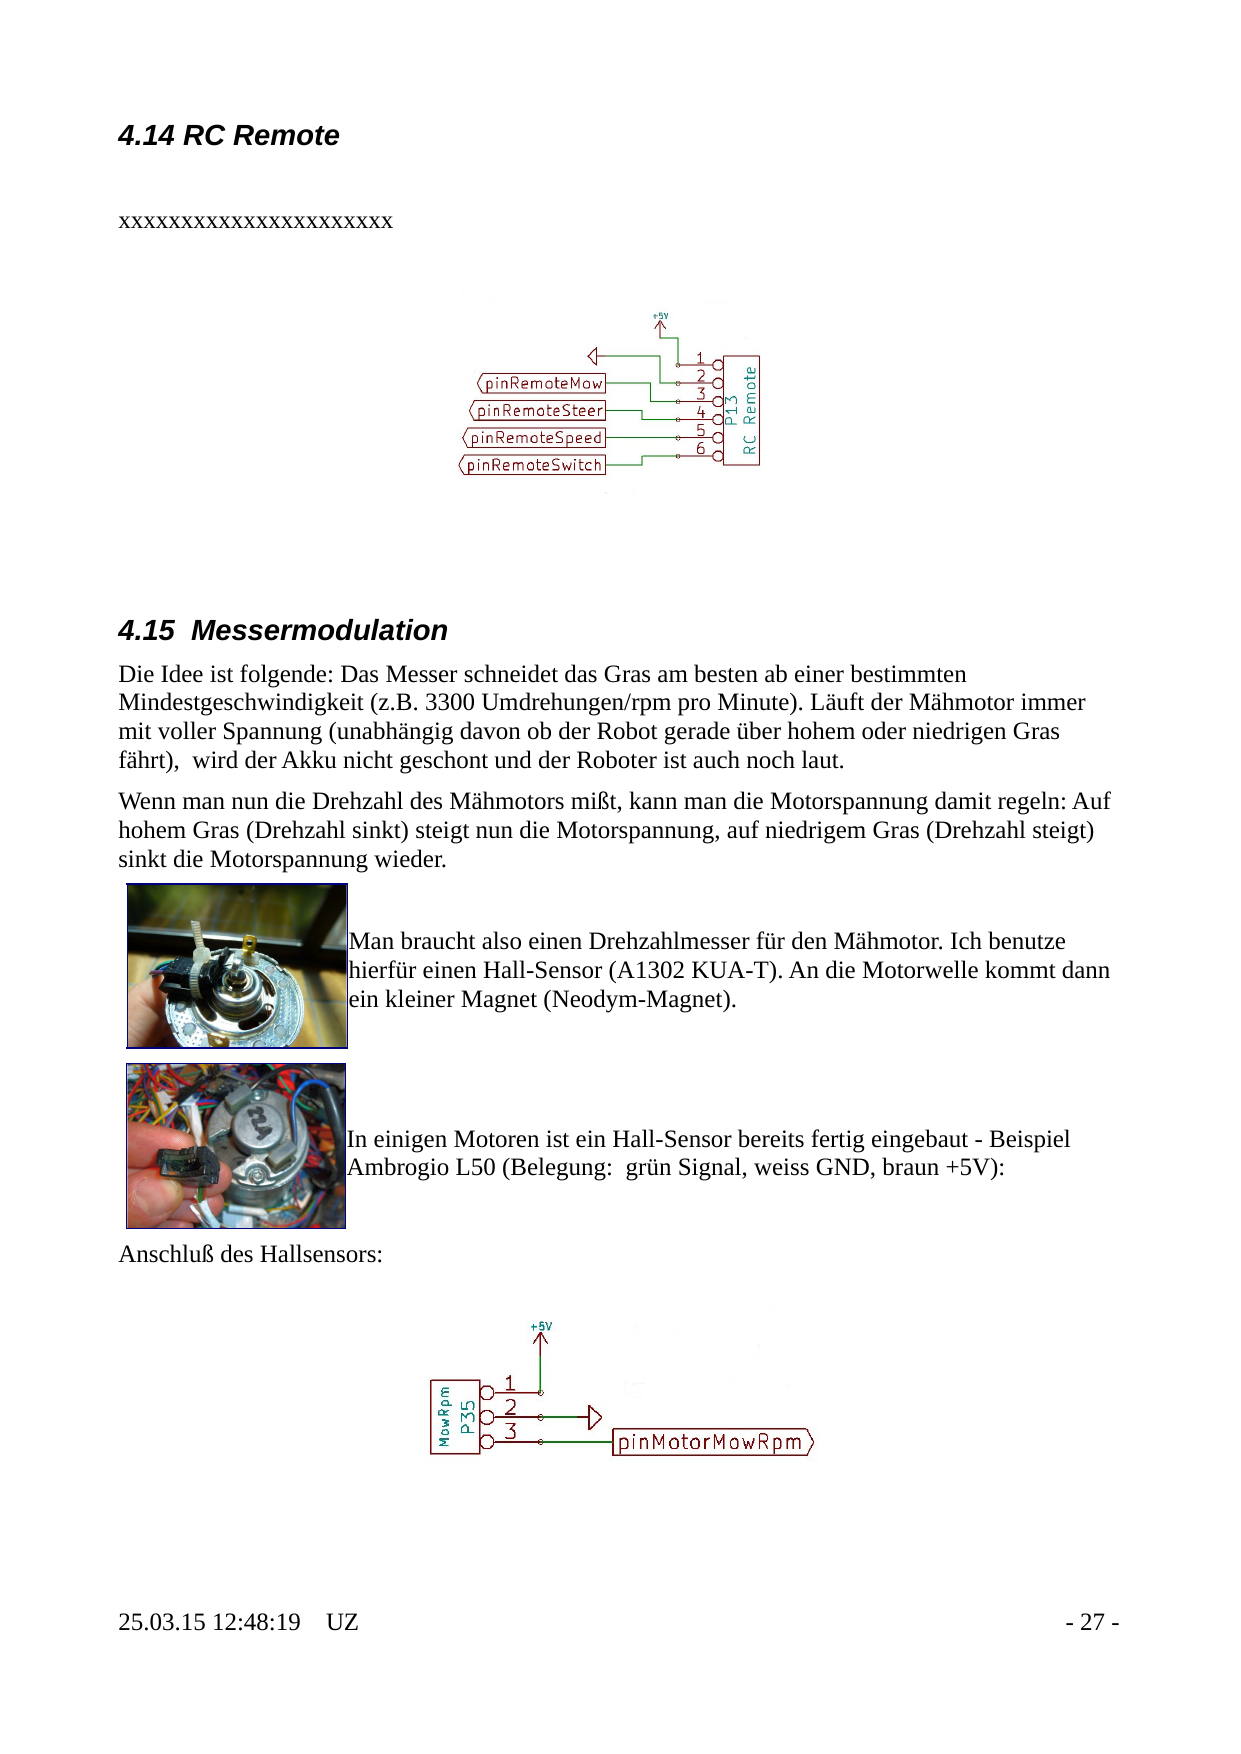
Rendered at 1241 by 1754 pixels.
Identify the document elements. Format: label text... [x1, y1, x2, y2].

subtitle 4.15 Messermodulation [118, 613, 1122, 646]
text Die Idee ist folgende: Das Messer schneidet das Gras am besten ab einer bestimmten Mindestgeschwindigkeit (z.B. 3300 Umdrehungen/rpm pro Minute). Läuft der Mähmotor immer mit voller Spannung (unabhängig davon ob der Robot gerade über hohem oder niedrigen Gras fährt), wird der Akku nicht geschont und der Roboter ist auch noch laut. [118, 659, 1122, 774]
text xxxxxxxxxxxxxxxxxxxxxx [118, 205, 1122, 234]
text In einigen Motoren ist ein Hall-Sensor bereits fertig eingebaut - Beispiel Ambrogio L50 (Belegung: grün Signal, weiss GND, braun +5V): Anschluß des Hallsensors: [118, 1095, 1122, 1296]
text Man braucht also einen Drehzahlmesser für den Mähmotor. Ich benutze hierfür einen Hall-Sensor (A1302 KUA-T). An die Motorwelle kommt dann ein kleiner Magnet (Neodym-Magnet). [348, 926, 1122, 1012]
subtitle 4.14 RC Remote [118, 118, 1122, 152]
picture [457, 287, 784, 506]
picture [128, 885, 347, 1047]
picture [421, 1308, 819, 1479]
text Wenn man nun die Drehzahl des Mähmotors mißt, kann man die Motorspannung damit regeln: Auf hohem Gras (Drehzahl sinkt) steigt nun die Motorspannung, auf niedrigem Gras (Drehzahl steigt) sinkt die Motorspannung wieder. [118, 786, 1122, 872]
picture [127, 1064, 345, 1228]
